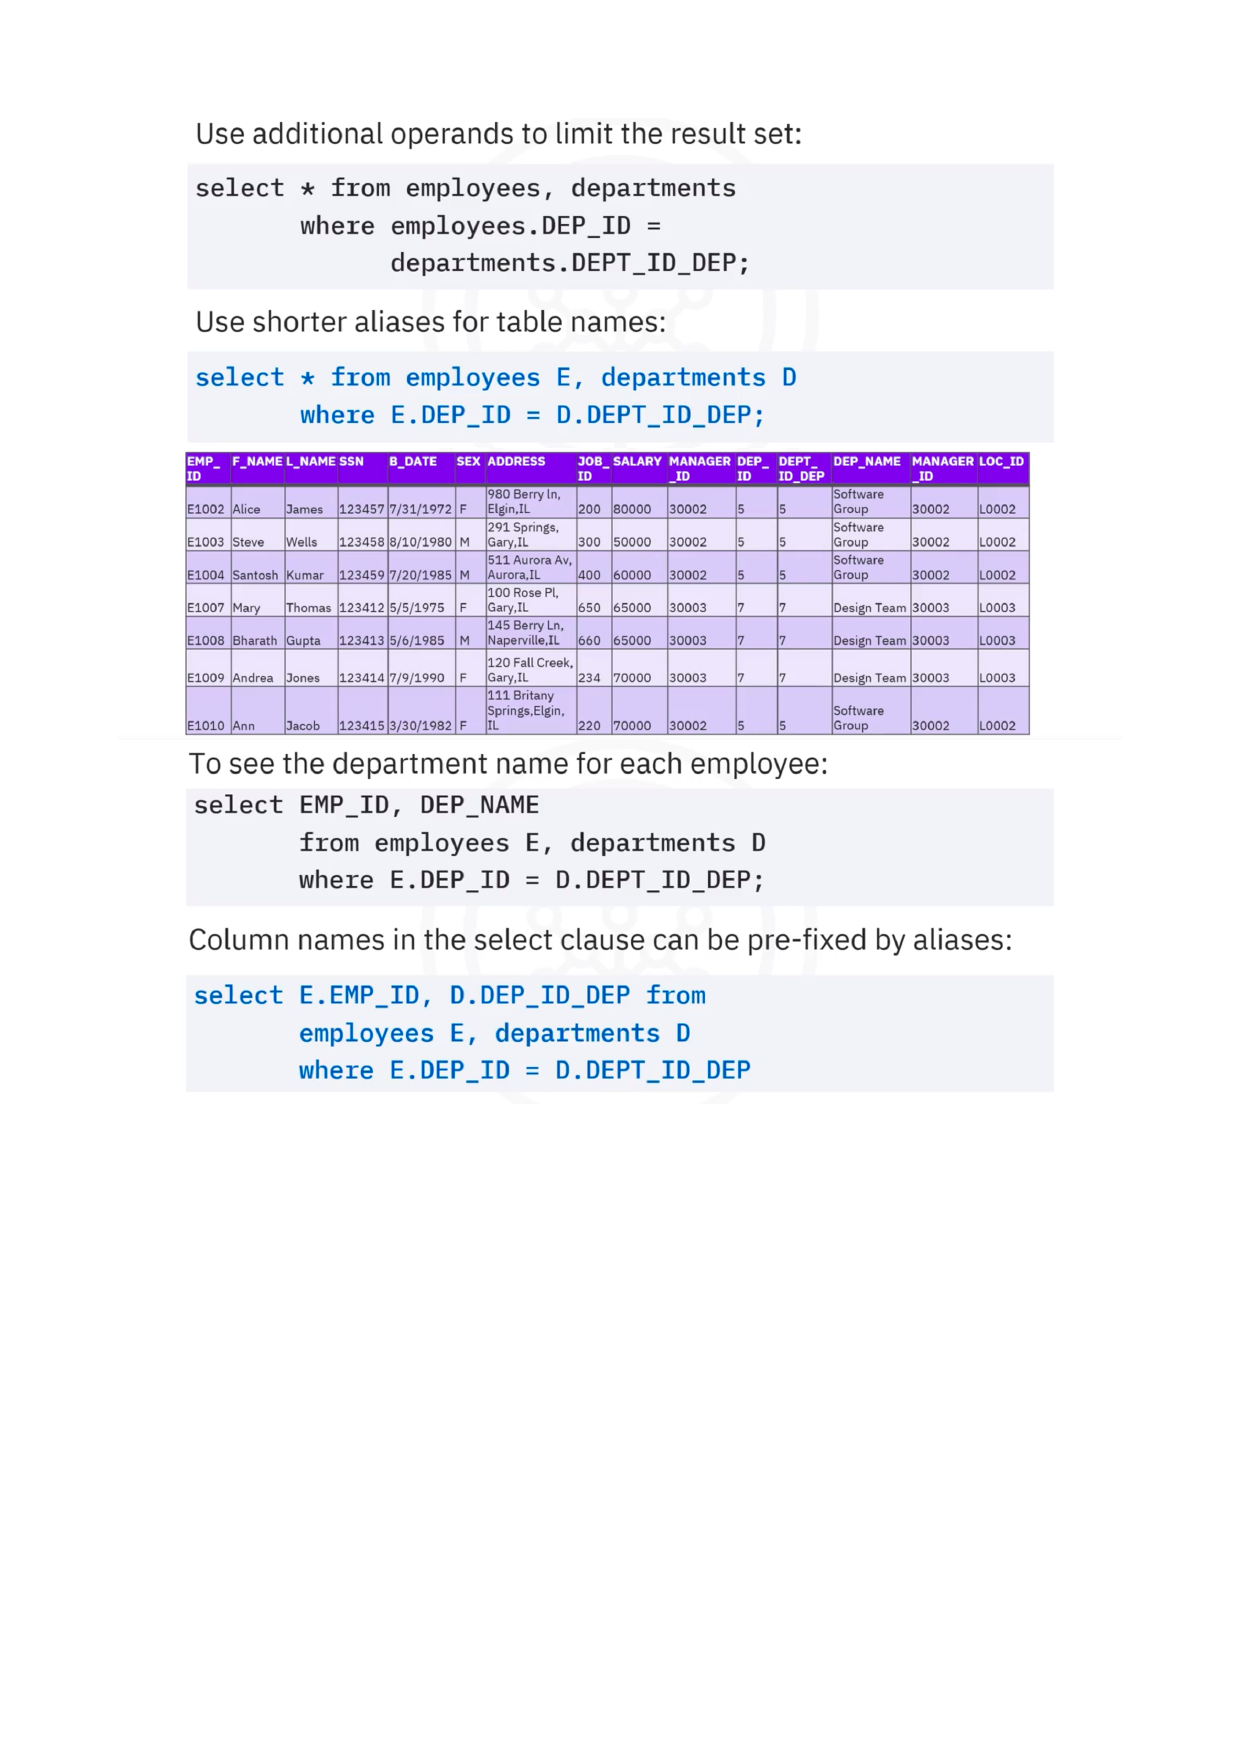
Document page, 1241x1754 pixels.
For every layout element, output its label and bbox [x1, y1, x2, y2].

picture [118, 118, 1123, 1104]
